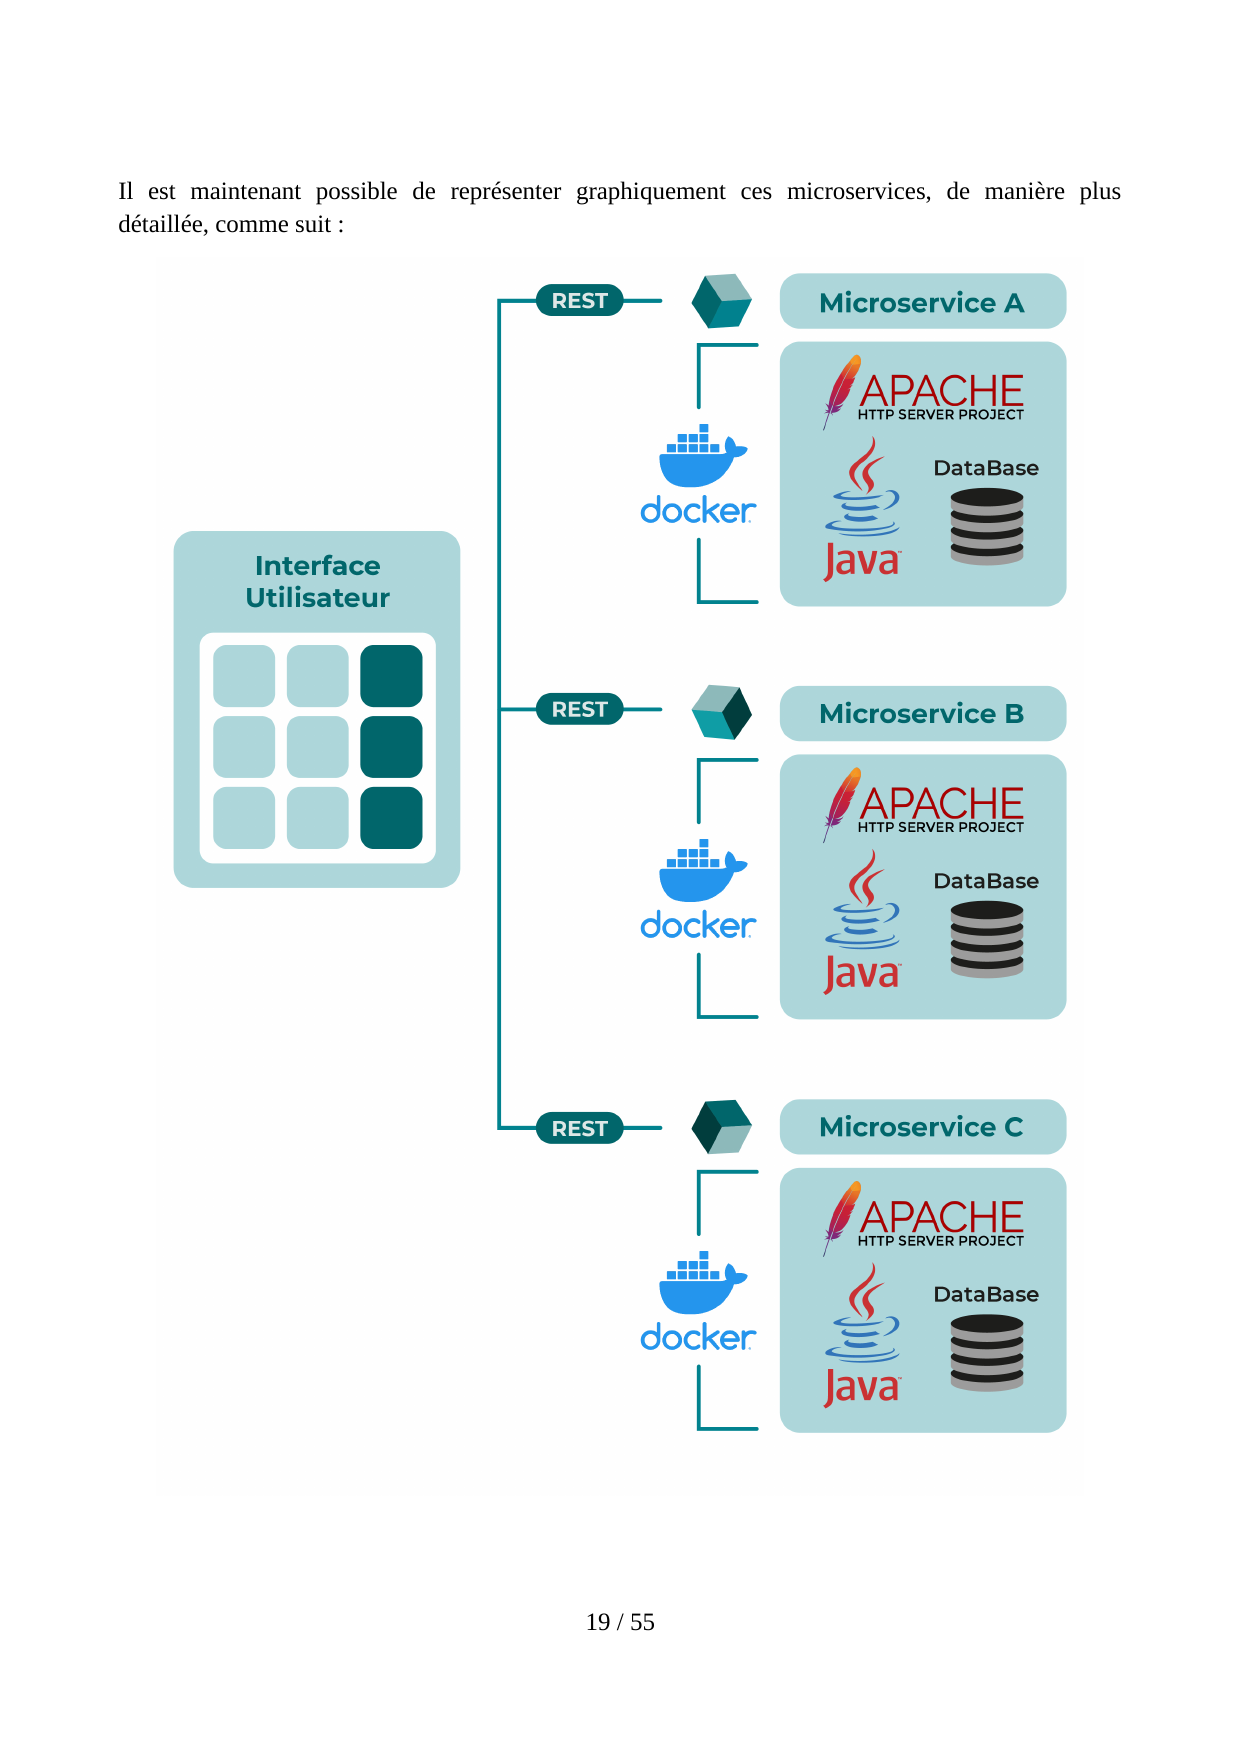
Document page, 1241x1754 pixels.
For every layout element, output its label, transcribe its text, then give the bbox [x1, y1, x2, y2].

text Il est maintenant possible de représenter graphiquement ces microservices, de manière plus détaillée, comme suit : [118, 176, 1122, 238]
picture [155, 257, 1085, 1496]
